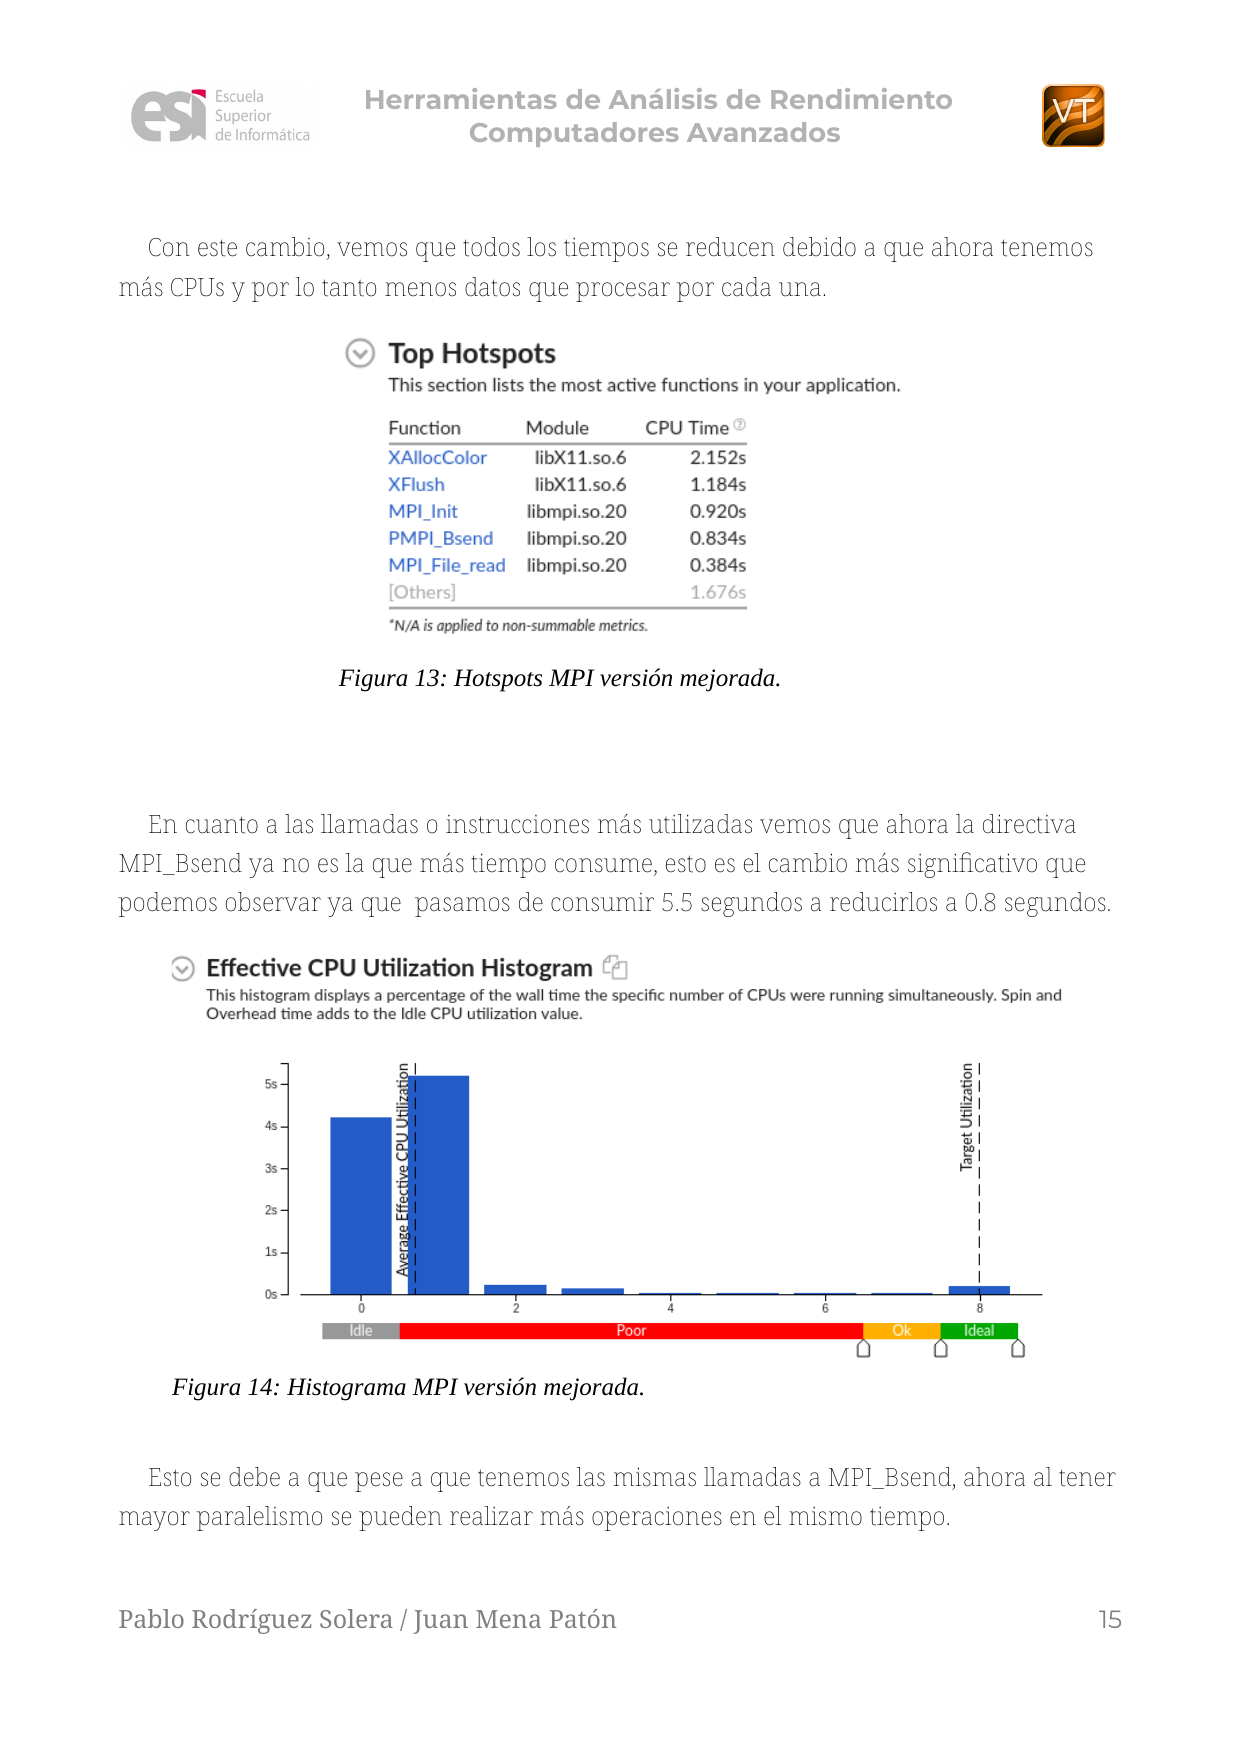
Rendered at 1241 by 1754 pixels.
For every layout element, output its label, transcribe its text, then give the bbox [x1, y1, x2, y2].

picture [1042, 84, 1105, 147]
text Con este cambio, vemos que todos los tiempos se reducen debido a que ahora tenemos más CPUs y por lo tanto menos datos que procesar por cada una. [118, 230, 1122, 303]
text En cuanto a las llamadas o instrucciones más utilizadas vemos que ahora la directiva MPI_Bsend ya no es la que más tiempo consume, esto es el cambio más significativo que podemos observar ya que pasamos de consumir 5.5 segundos a reducirlos a 0.8 segundos. [118, 807, 1122, 919]
picture [124, 82, 315, 147]
picture [338, 335, 902, 658]
text Figura 14: Histograma MPI versión mejorada. [172, 1367, 1068, 1401]
text Figura 13: Hotspots MPI versión mejorada. [339, 658, 902, 692]
picture [171, 951, 1069, 1367]
text Esto se debe a que pese a que tenemos las mismas llamadas a MPI_Bsend, ahora al tener mayor paralelismo se pueden realizar más operaciones en el mismo tiempo. [118, 1460, 1122, 1533]
